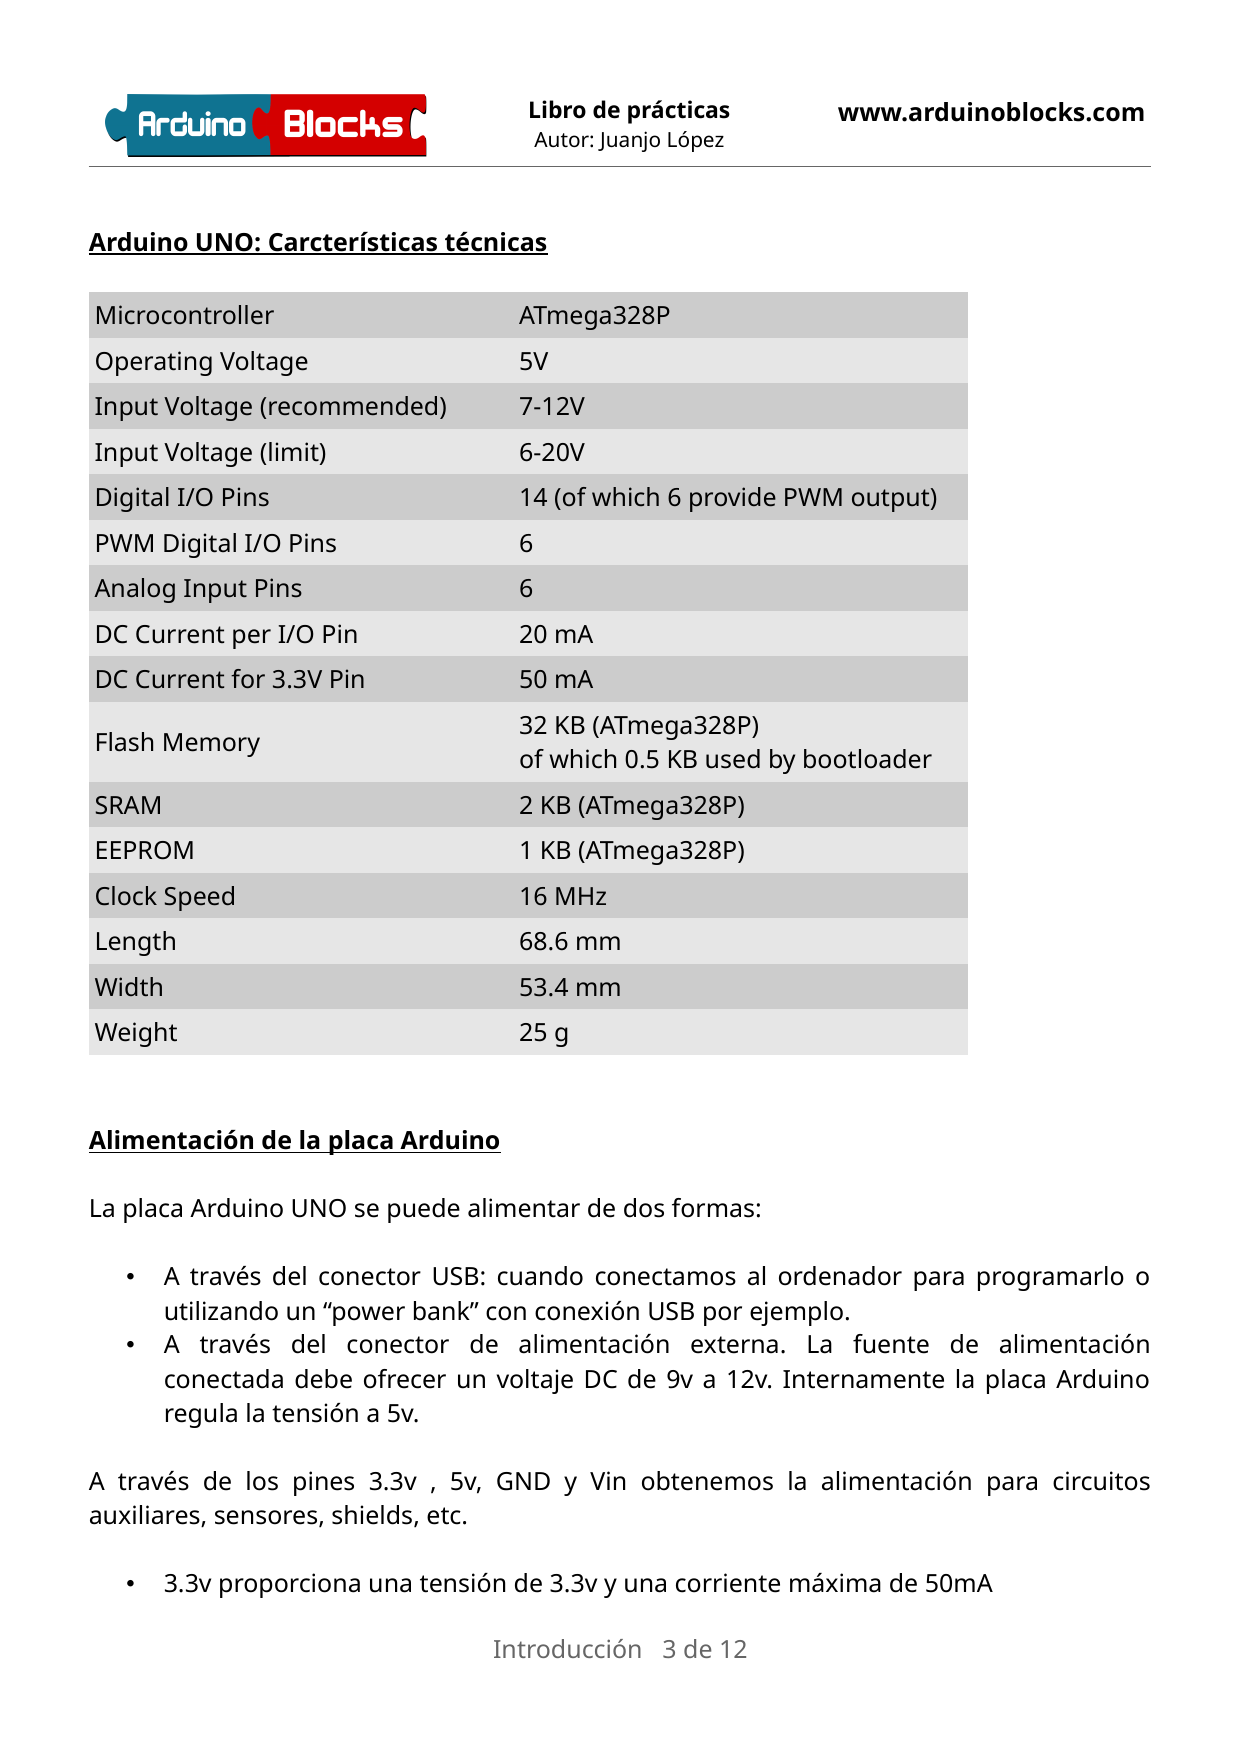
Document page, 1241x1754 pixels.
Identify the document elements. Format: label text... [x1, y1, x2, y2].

text Alimentación de la placa Arduino [88, 1123, 1152, 1157]
table_cell Width [89, 964, 513, 1009]
table_cell SRAM [89, 782, 513, 827]
list 3.3v proporciona una tensión de 3.3v y una corriente máxima de 50mA [126, 1566, 1152, 1600]
table_cell Flash Memory [89, 702, 513, 782]
table_cell 16 MHz [513, 873, 968, 918]
table_cell 6 [513, 520, 968, 565]
table_cell Input Voltage (recommended) [89, 383, 513, 429]
list A través del conector USB: cuando conectamos al ordenador para programarlo o utilizando un “power bank” con conexión USB por ejemplo. [126, 1259, 1152, 1327]
table_cell 6 [513, 565, 968, 611]
table_cell 25 g [513, 1009, 968, 1055]
table_cell 5V [513, 338, 968, 383]
table_cell Digital I/O Pins [89, 474, 513, 520]
table_cell 50 mA [513, 656, 968, 702]
table_cell DC Current per I/O Pin [89, 611, 513, 656]
table_cell 6-20V [513, 429, 968, 474]
table_cell 32 KB (ATmega328P) of which 0.5 KB used by bootloader [513, 702, 968, 782]
table_cell EEPROM [89, 827, 513, 873]
table_cell 20 mA [513, 611, 968, 656]
table_header Microcontroller [89, 292, 513, 338]
table_cell Length [89, 918, 513, 964]
text Arduino UNO: Carcterísticas técnicas [88, 224, 1152, 258]
list A través del conector de alimentación externa. La fuente de alimentación conectada debe ofrecer un voltaje DC de 9v a 12v. Internamente la placa Arduino regula la tensión a 5v. [126, 1327, 1152, 1429]
table_cell 68.6 mm [513, 918, 968, 964]
table_cell Operating Voltage [89, 338, 513, 383]
table_cell Input Voltage (limit) [89, 429, 513, 474]
table_cell Clock Speed [89, 873, 513, 918]
table_cell Weight [89, 1009, 513, 1055]
table_cell 2 KB (ATmega328P) [513, 782, 968, 827]
table_cell 53.4 mm [513, 964, 968, 1009]
table_header ATmega328P [513, 292, 968, 338]
table_cell PWM Digital I/O Pins [89, 520, 513, 565]
table_cell DC Current for 3.3V Pin [89, 656, 513, 702]
table_cell 1 KB (ATmega328P) [513, 827, 968, 873]
table_cell 7-12V [513, 383, 968, 429]
text A través de los pines 3.3v , 5v, GND y Vin obtenemos la alimentación para circuitos auxiliares, sensores, shields, etc. [88, 1463, 1152, 1532]
table_cell Analog Input Pins [89, 565, 513, 611]
text La placa Arduino UNO se puede alimentar de dos formas: [88, 1191, 1152, 1225]
picture [105, 94, 427, 157]
table_cell 14 (of which 6 provide PWM output) [513, 474, 968, 520]
